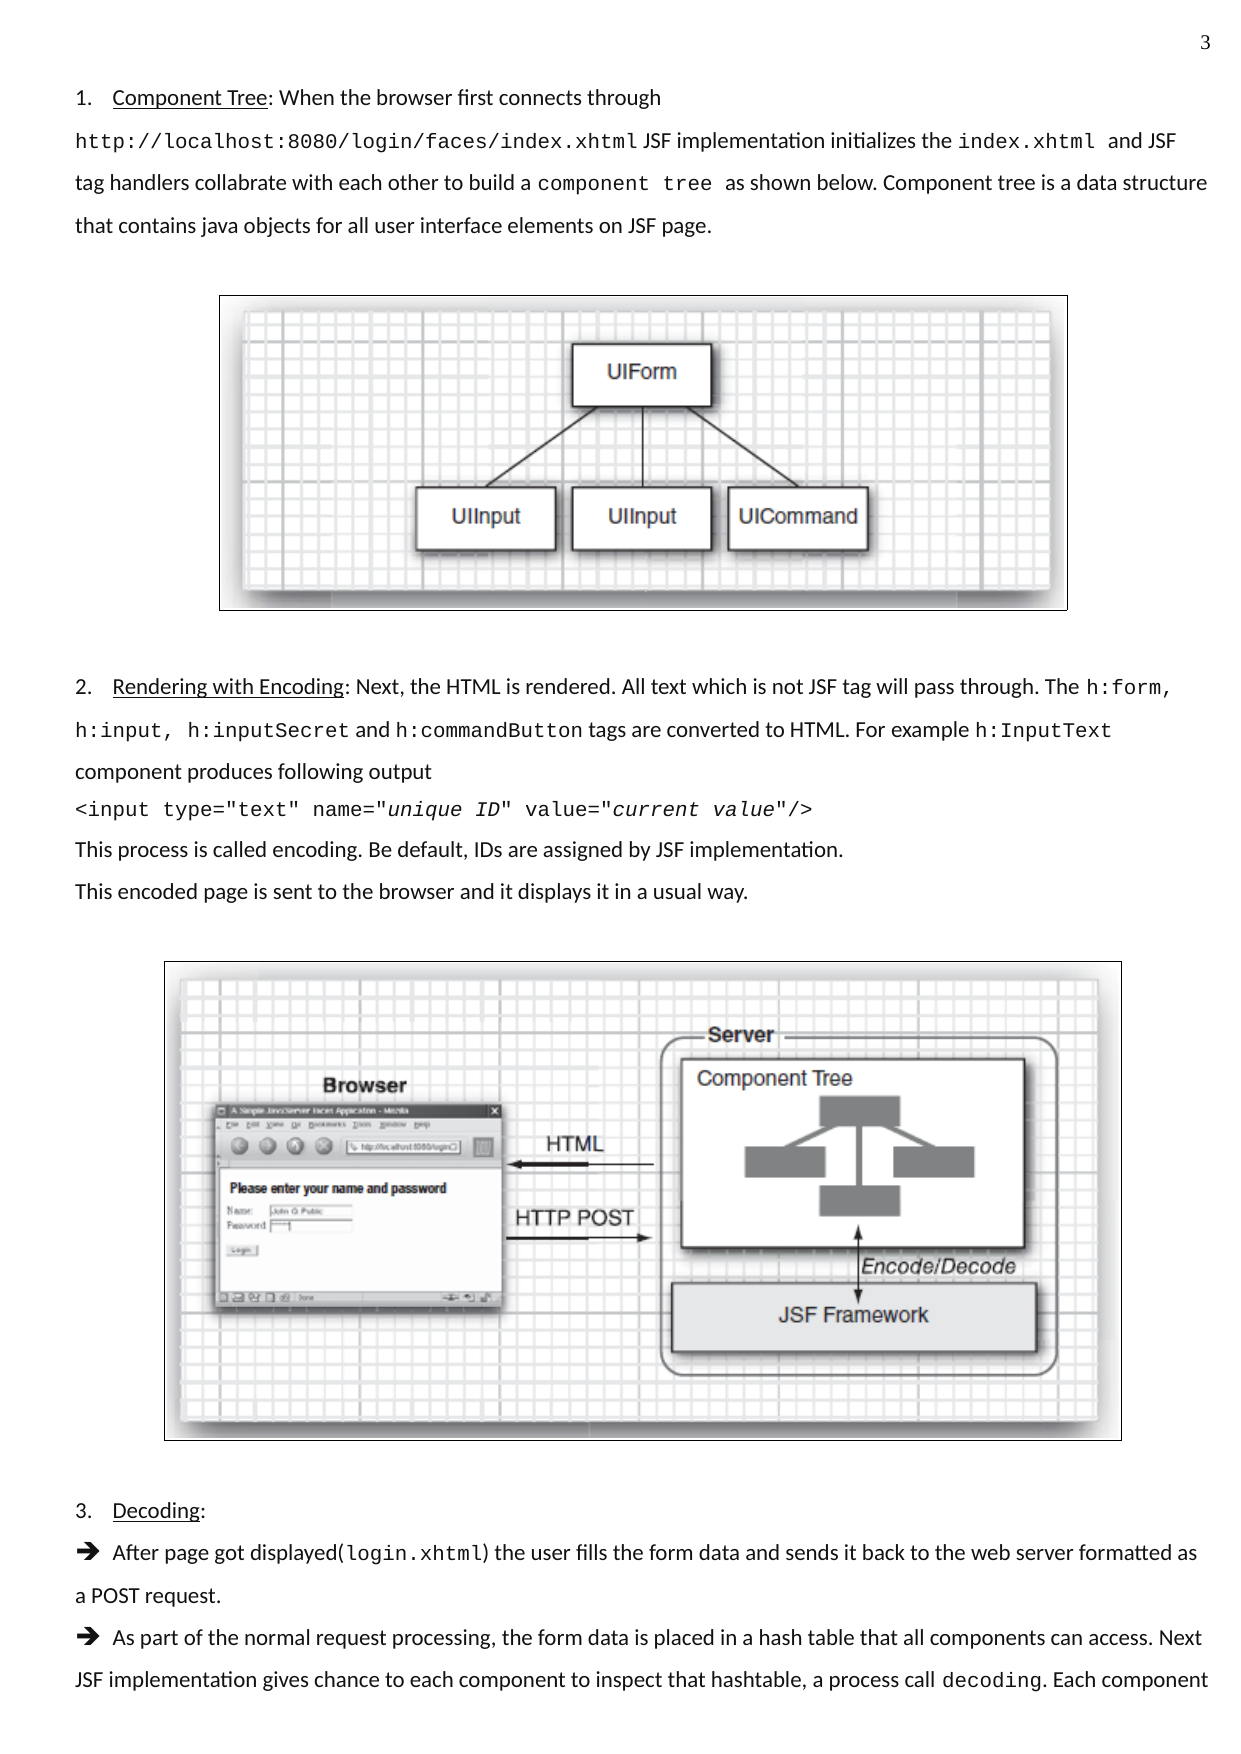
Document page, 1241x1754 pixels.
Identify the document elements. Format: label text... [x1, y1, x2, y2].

text 2. Rendering with Encoding: Next, the HTML is rendered. All text which is not JSF tag will pass through. The h:form, h:input, h:inputSecret and h:commandButton tags are converted to HTML. For example h:InputText component produces following output [75, 672, 1211, 786]
list After page got displayed(login.xhtml) the user fills the form data and sends it back to the web server formatted as a POST request. [75, 1538, 1211, 1609]
text 1. Component Tree: When the browser first connects through http://localhost:8080/login/faces/index.xhtml JSF implementation initializes the index.xhtml and JSF tag handlers collabrate with each other to build a component tree as shown below. Component tree is a data structure that contains java objects for all user interface elements on JSF page. [75, 83, 1211, 239]
text <input type="text" name="unique ID" value="current value"/> [75, 799, 1211, 823]
list As part of the normal request processing, the form data is placed in a hash table that all components can access. Next JSF implementation gives chance to each component to inspect that hashtable, a process call decoding. Each component [75, 1623, 1211, 1693]
text 3. Decoding: [75, 1497, 1211, 1524]
text This encoded page is sent to the browser and it displays it in a usual way. [75, 877, 1211, 905]
text This process is called encoding. Be default, IDs are assigned by JSF implementation. [75, 835, 1211, 863]
